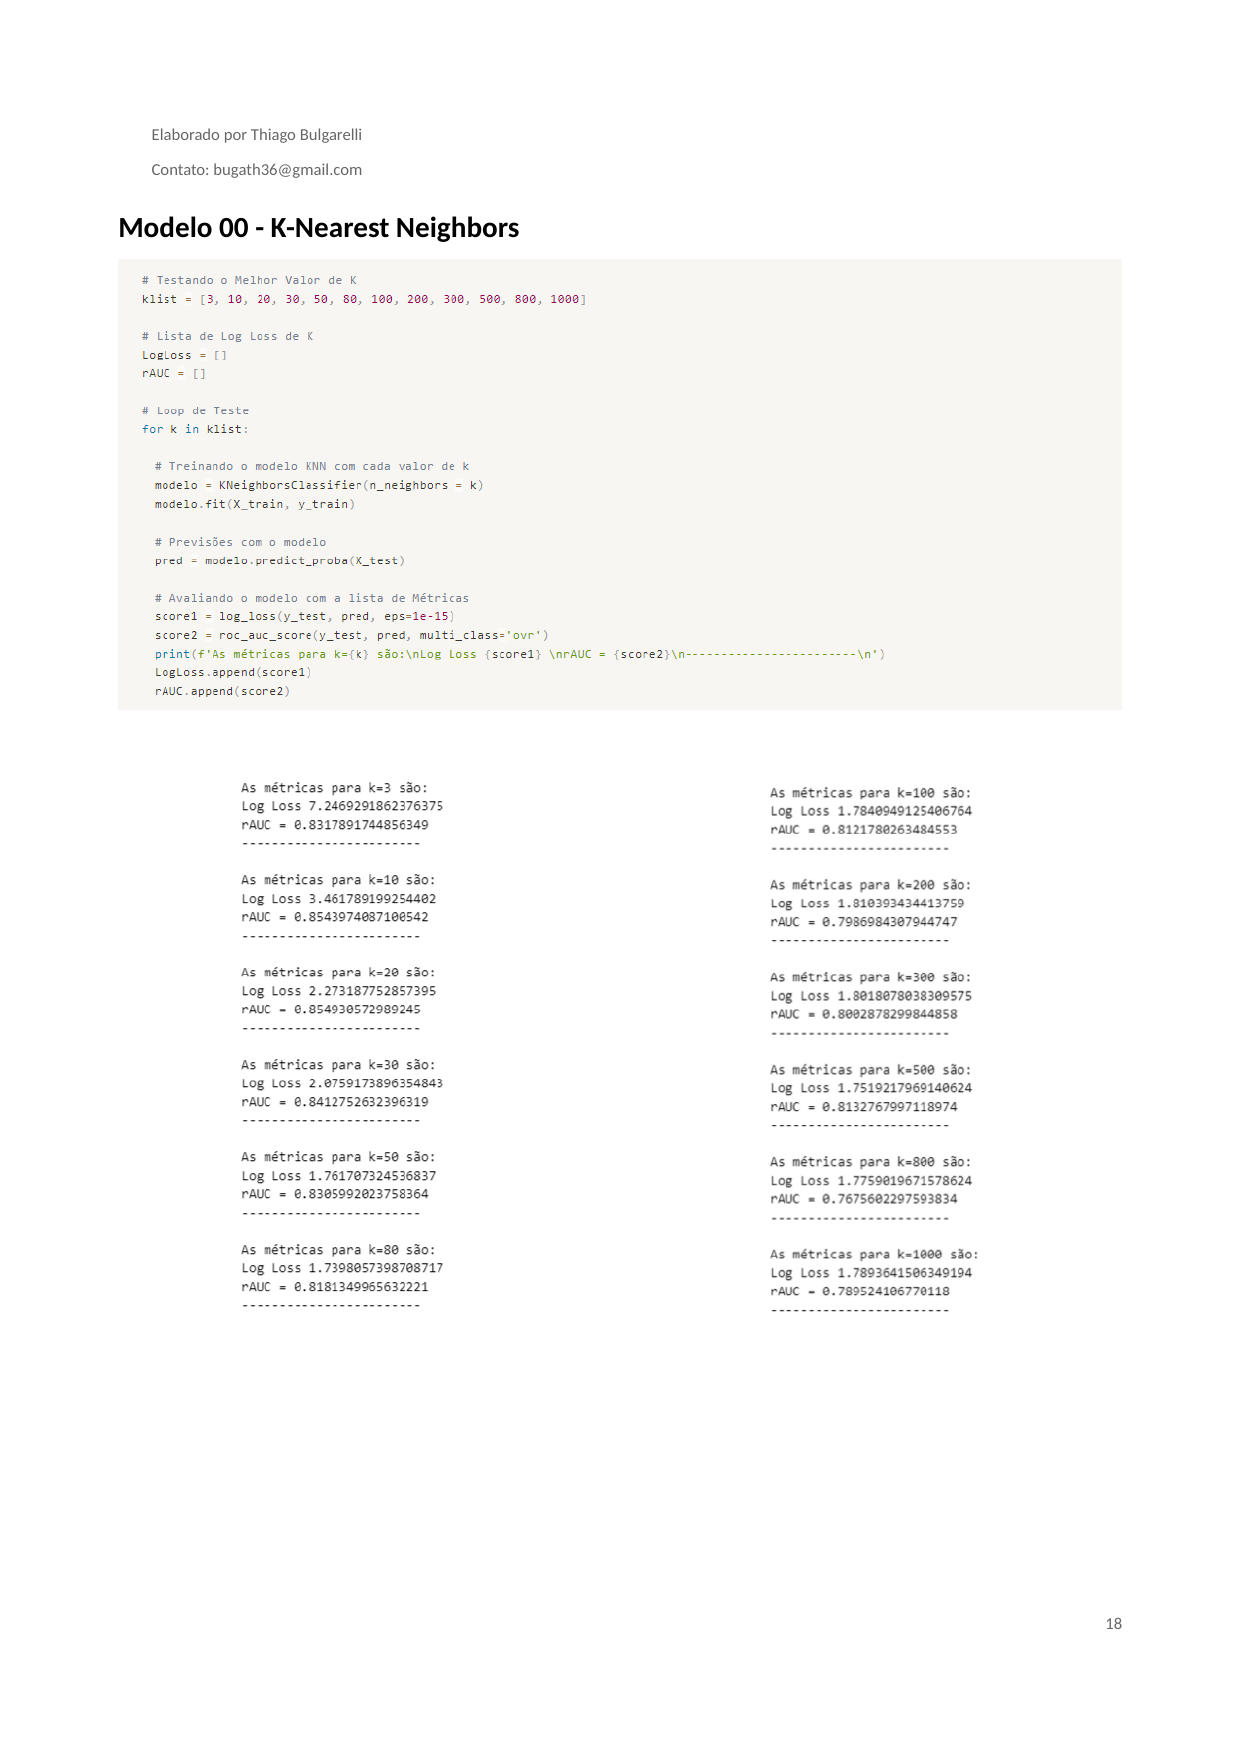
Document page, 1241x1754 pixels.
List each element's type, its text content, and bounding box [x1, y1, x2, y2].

picture [118, 259, 1123, 710]
subtitle Modelo 00 - K-Nearest Neighbors [118, 209, 1122, 245]
picture [231, 763, 1009, 1319]
